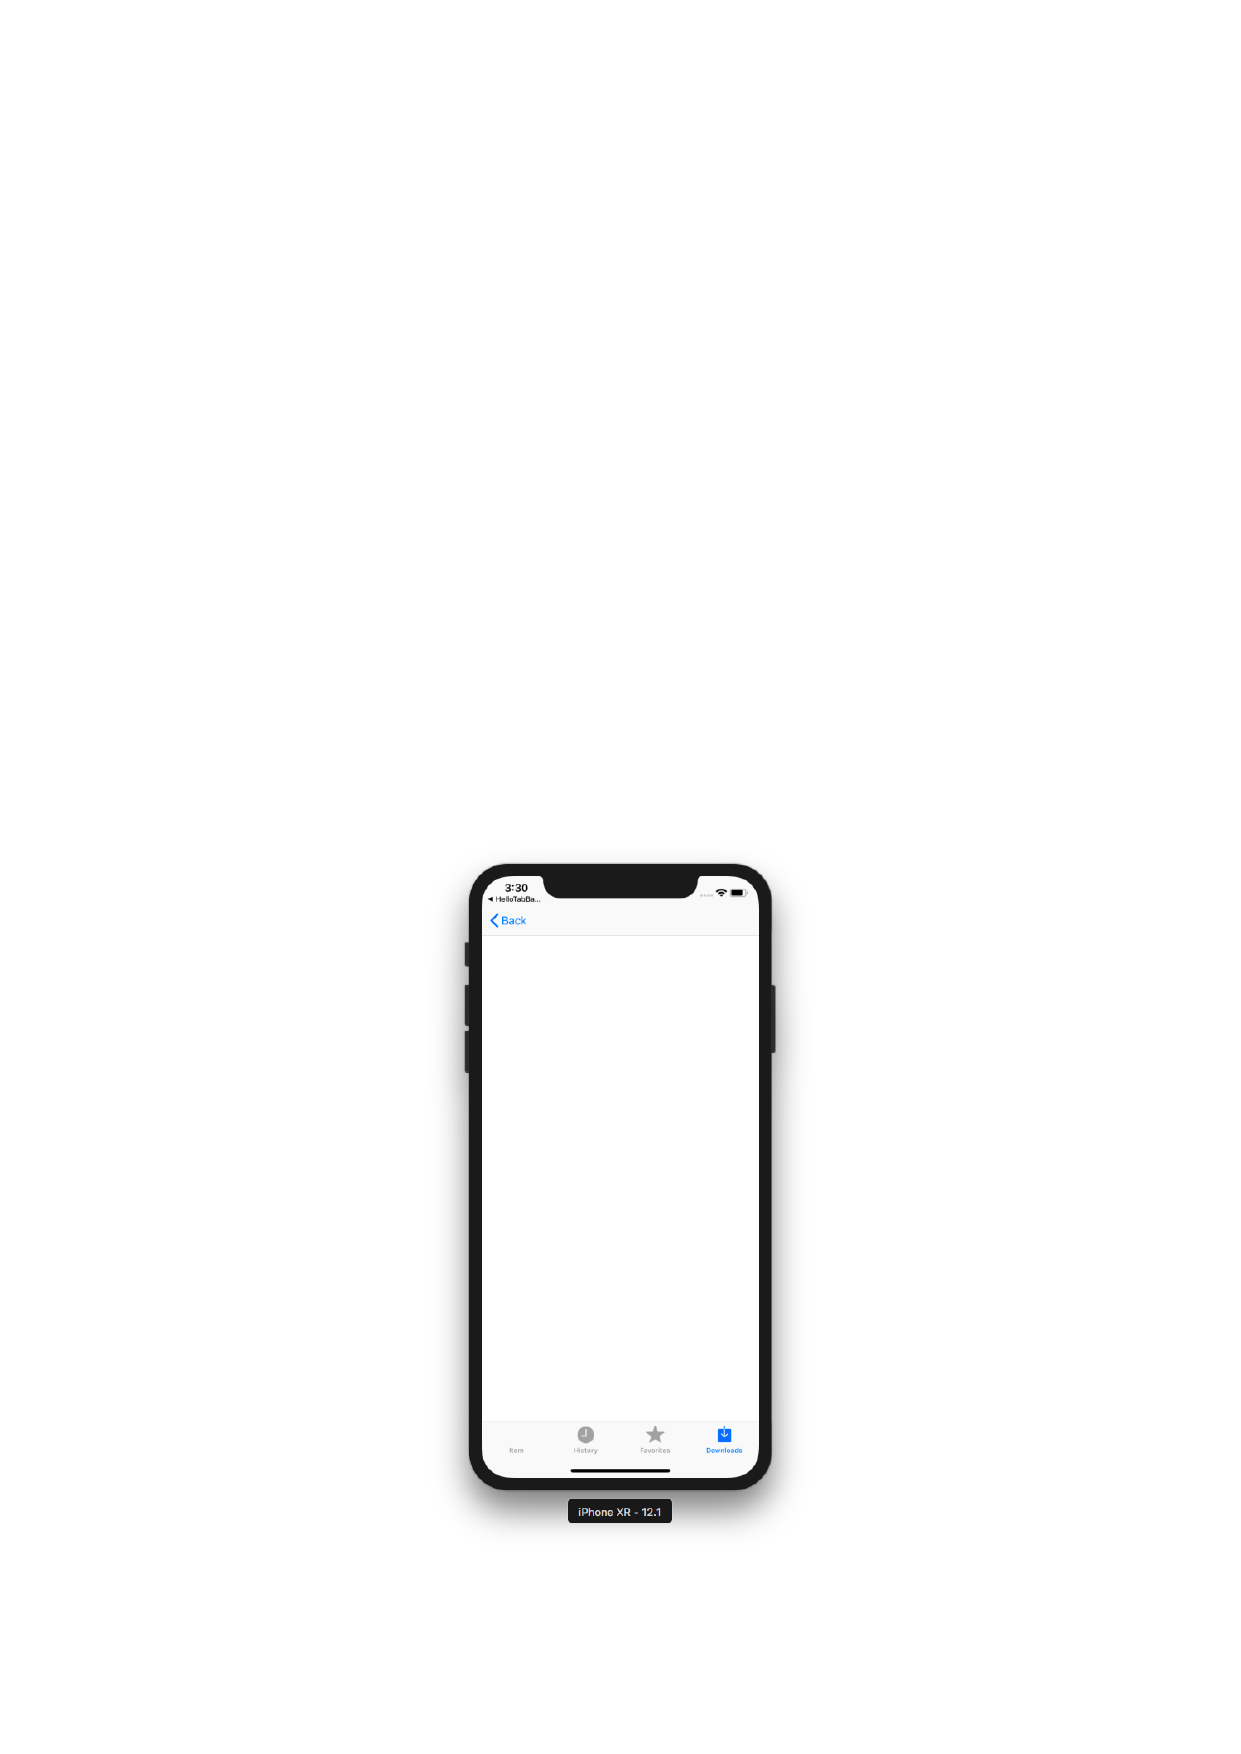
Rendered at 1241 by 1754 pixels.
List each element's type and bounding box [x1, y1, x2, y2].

picture [415, 836, 825, 1557]
